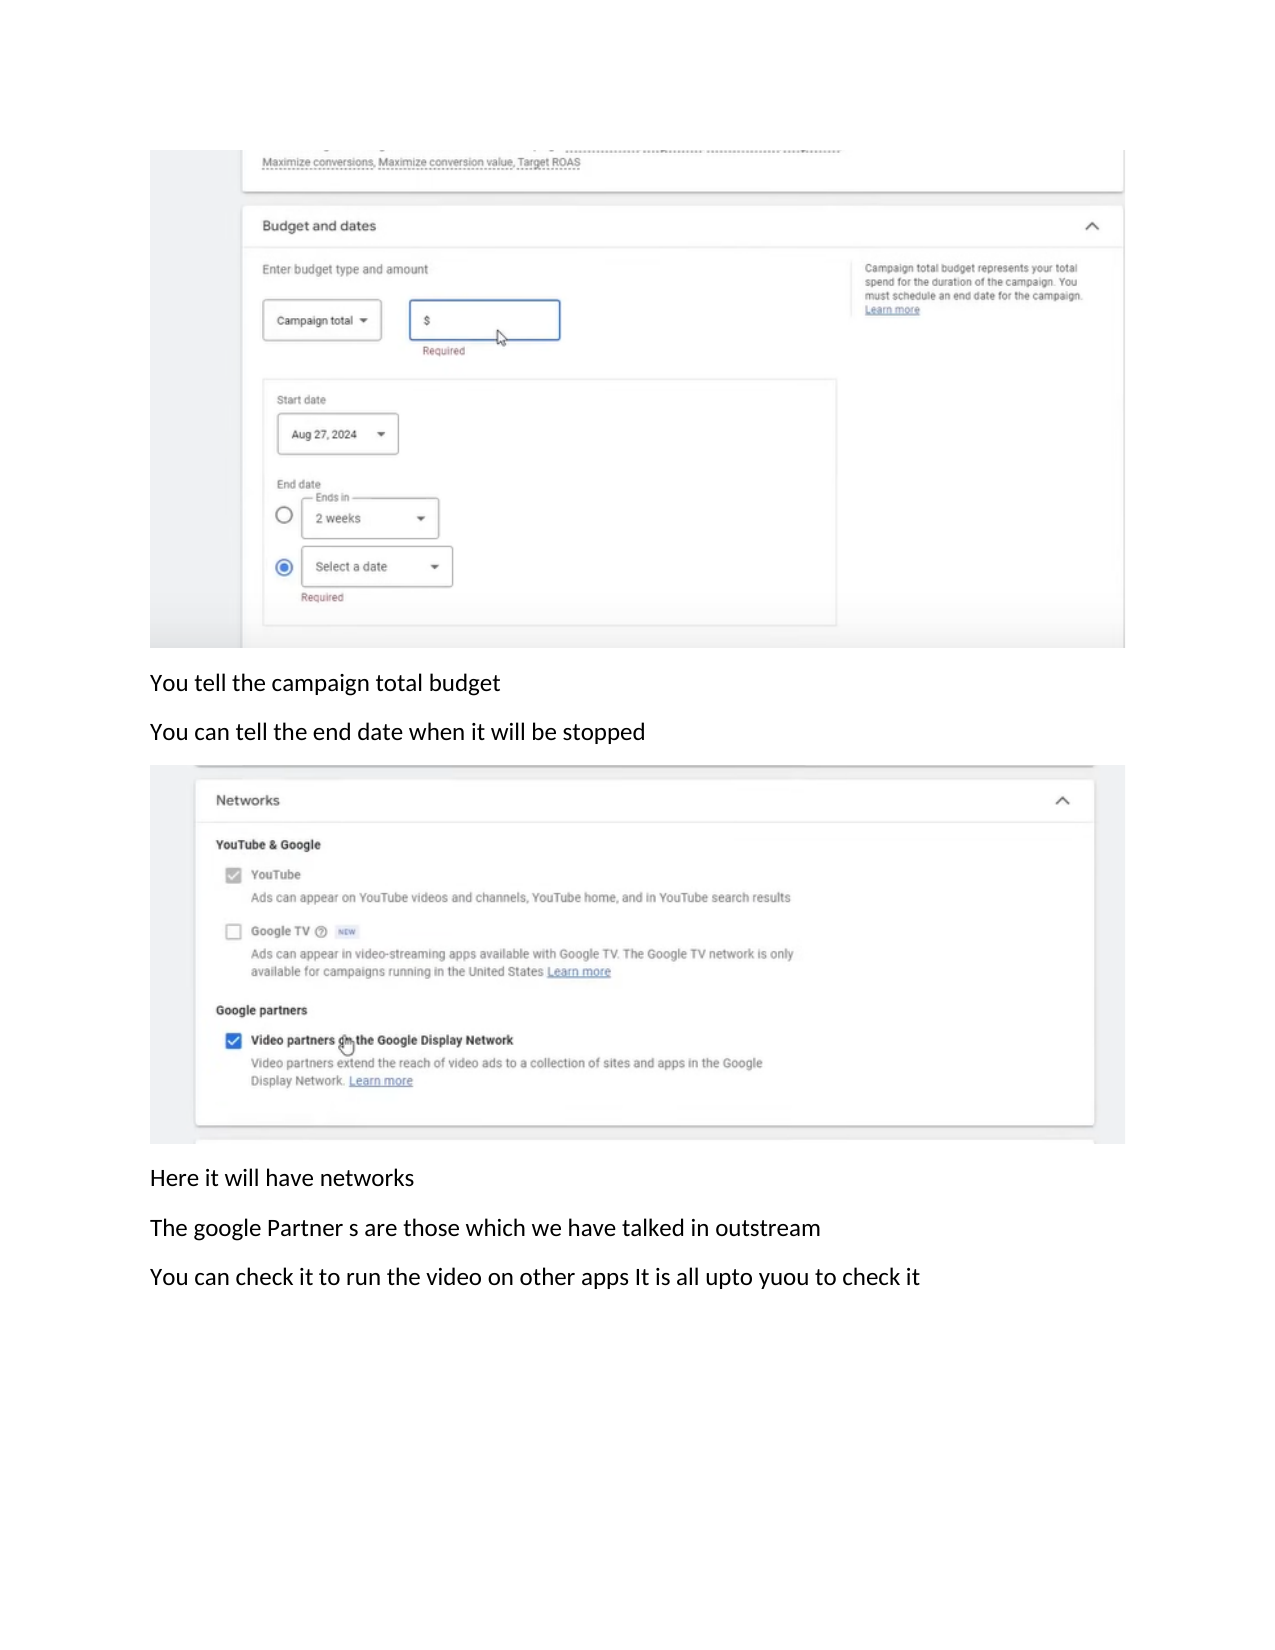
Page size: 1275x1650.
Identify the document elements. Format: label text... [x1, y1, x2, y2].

picture [150, 150, 1125, 648]
text You can tell the end date when it will be stopped [150, 716, 1125, 747]
text The google Partner s are those which we have talked in outstream [150, 1212, 1125, 1242]
text Here it will have networks [150, 1162, 1125, 1193]
text You tell the campaign total budget [150, 667, 1125, 697]
picture [150, 765, 1125, 1144]
text You can check it to run the video on other apps It is all upto yuou to check it [150, 1261, 1125, 1292]
